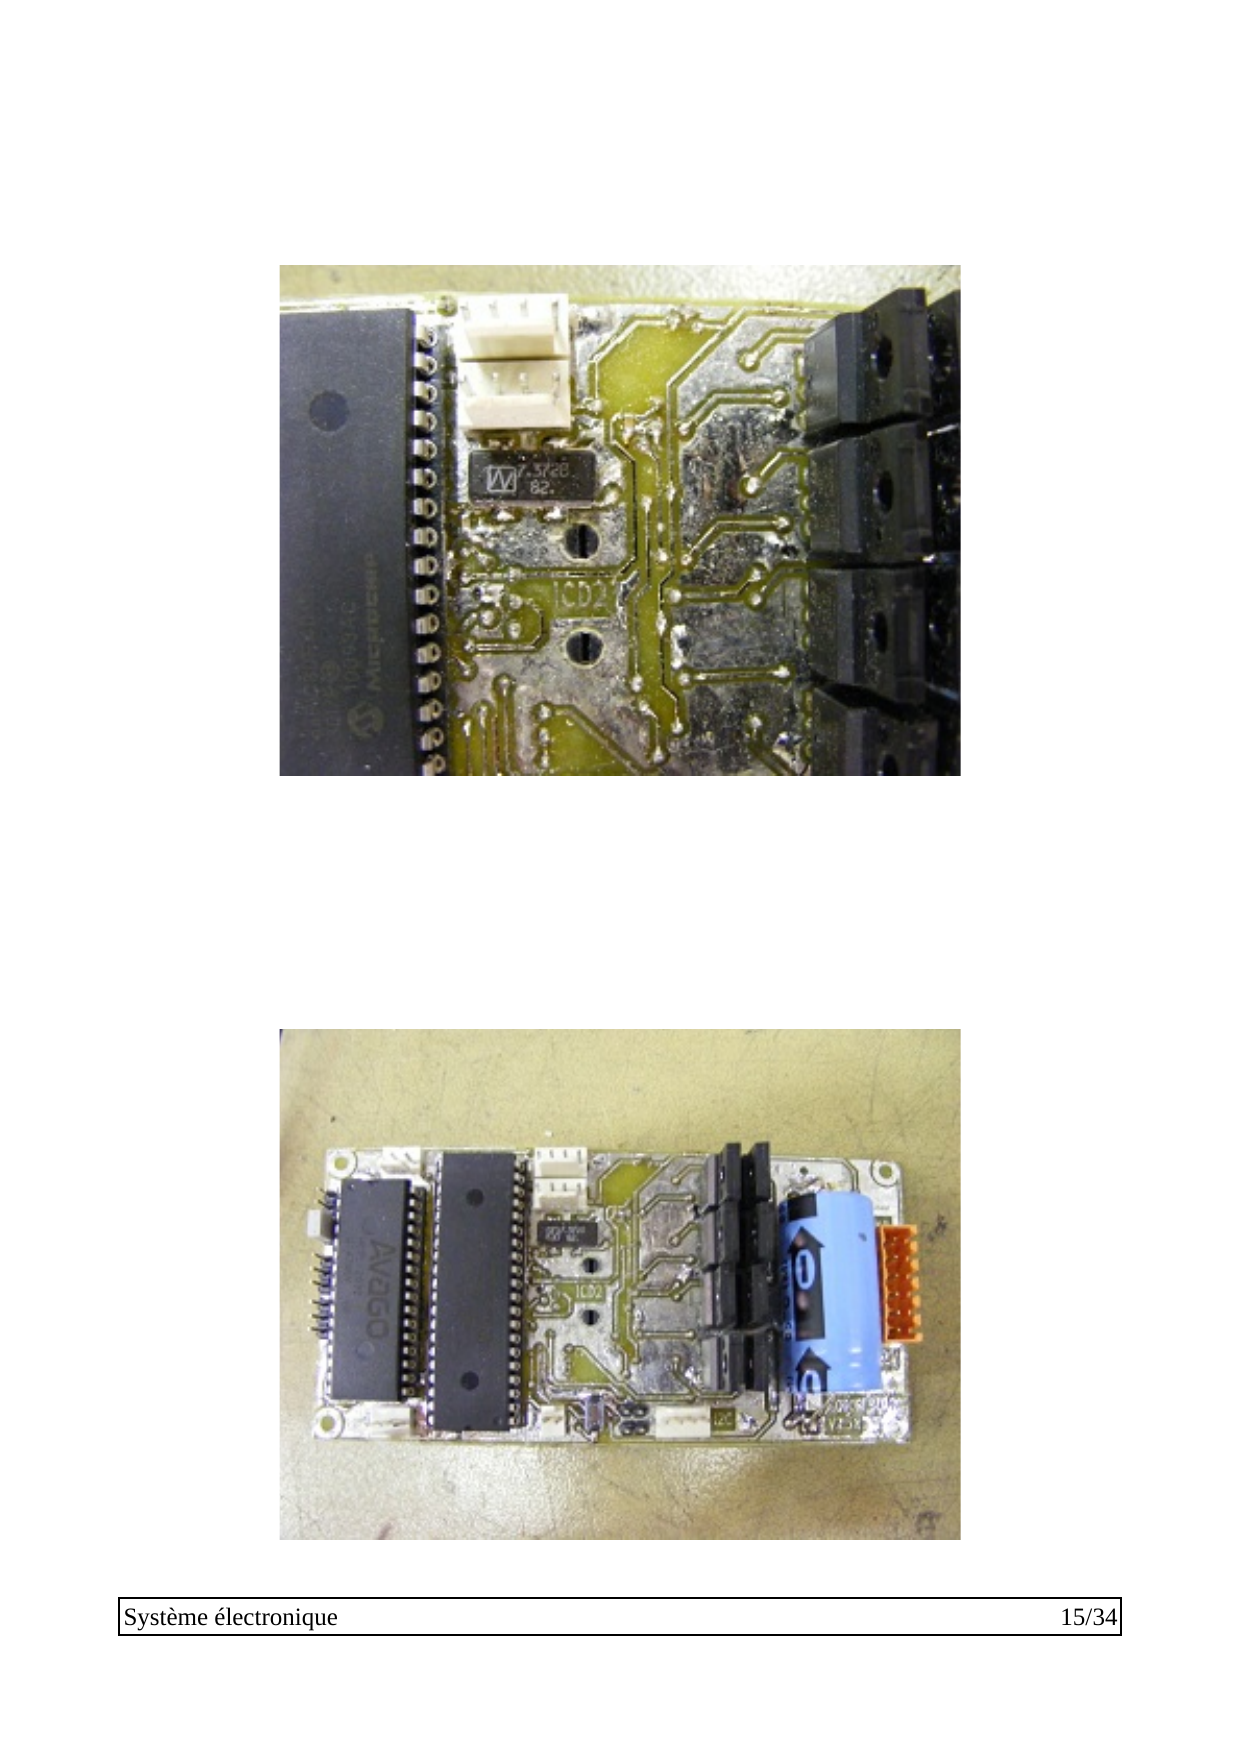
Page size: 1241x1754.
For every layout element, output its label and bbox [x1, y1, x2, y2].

picture [279, 1029, 961, 1540]
picture [279, 265, 961, 776]
